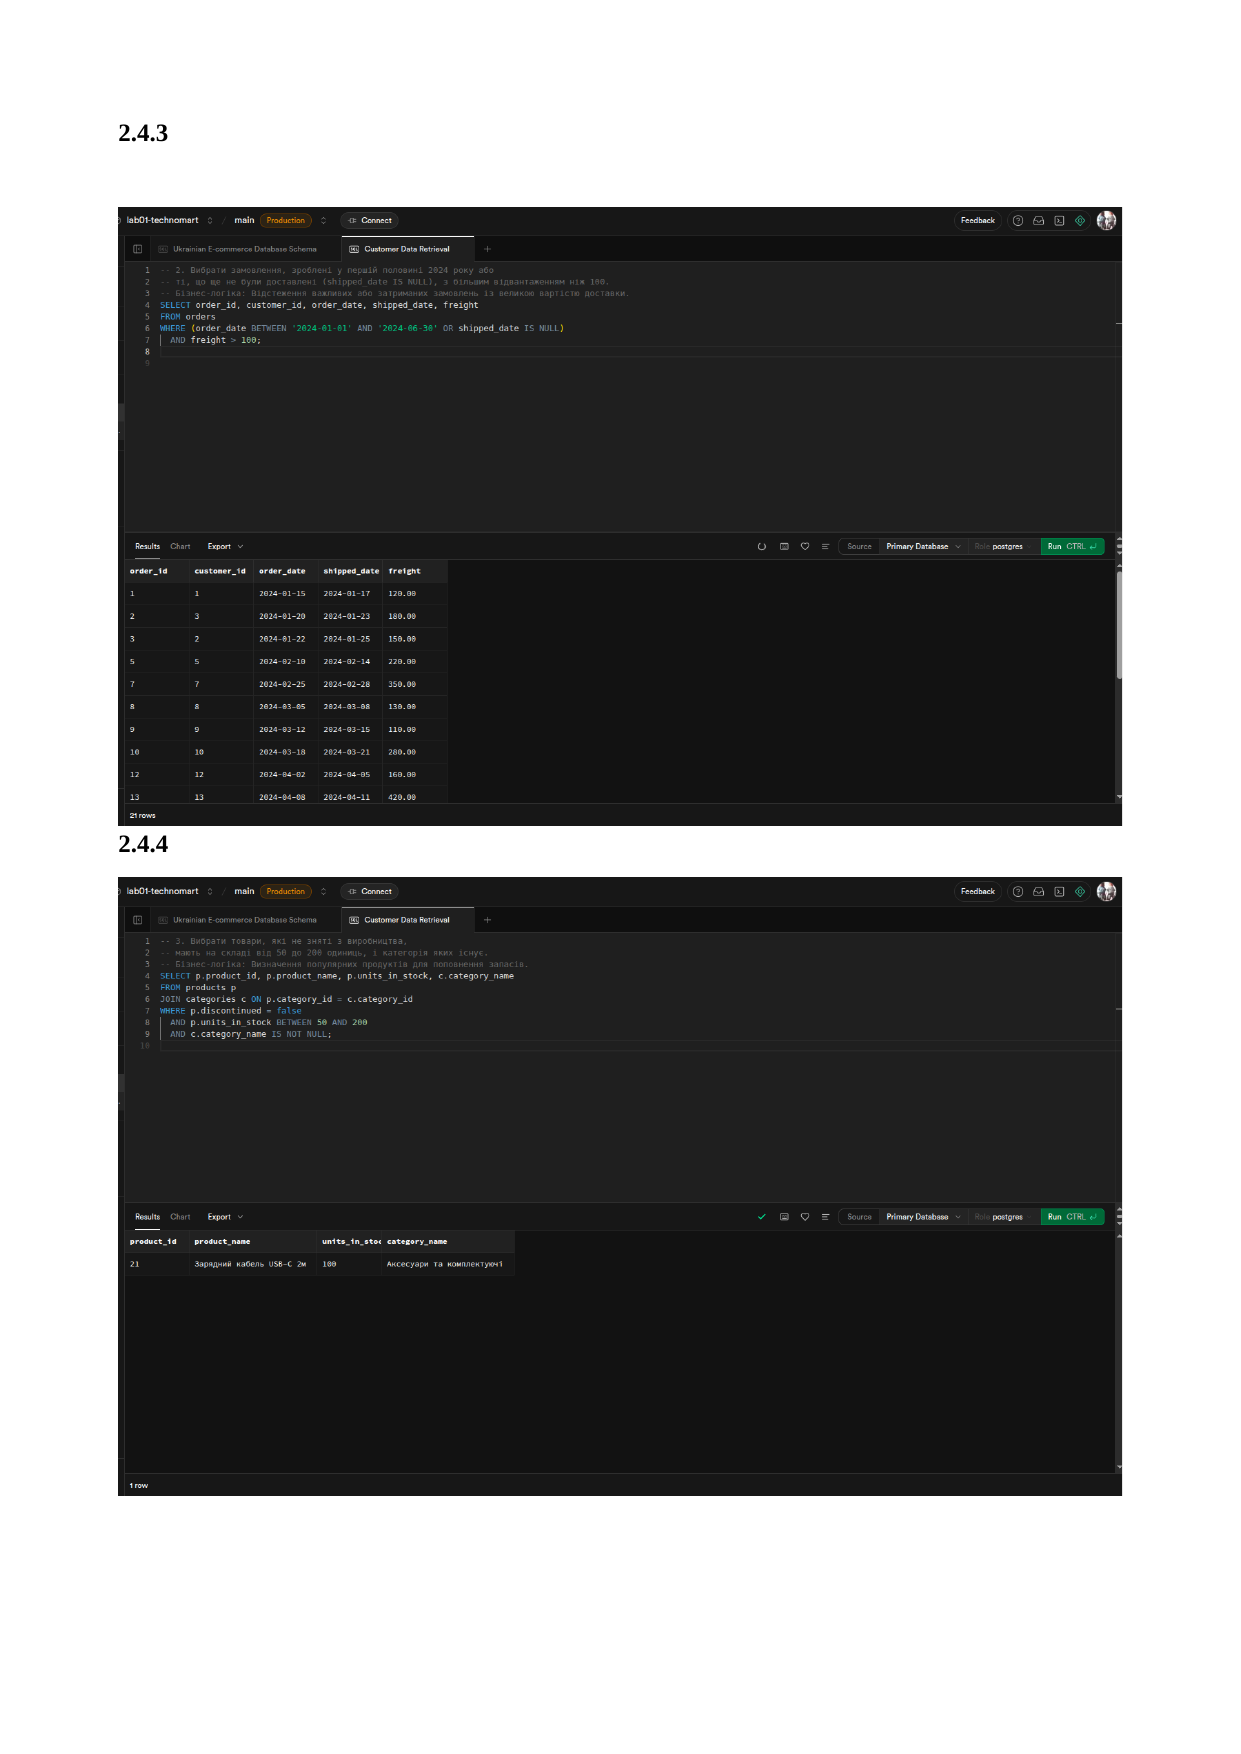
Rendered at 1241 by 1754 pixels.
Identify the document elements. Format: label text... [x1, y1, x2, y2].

text 2.4.4 [118, 826, 1122, 858]
picture [118, 877, 1123, 1496]
subtitle 2.4.3 [118, 118, 1122, 147]
picture [118, 207, 1123, 826]
